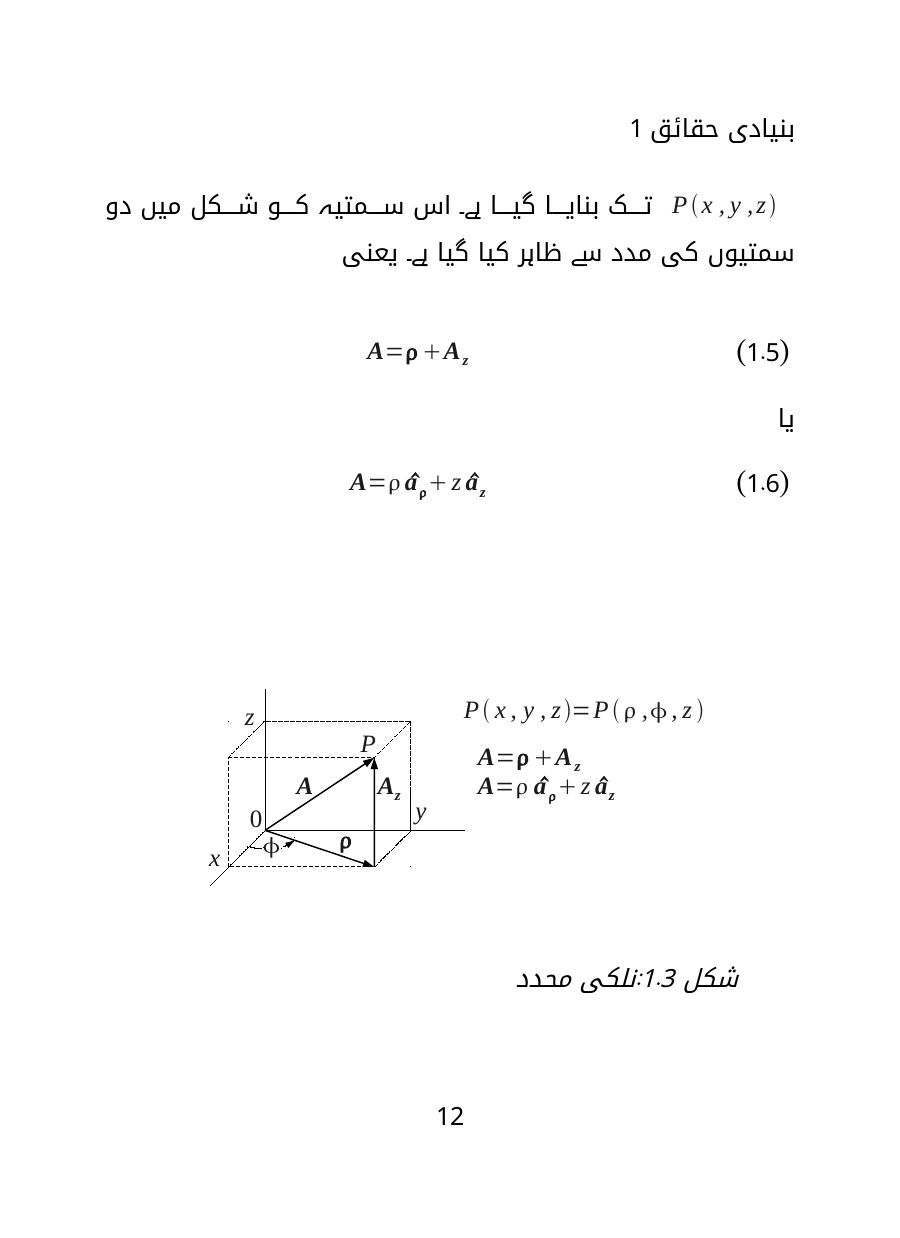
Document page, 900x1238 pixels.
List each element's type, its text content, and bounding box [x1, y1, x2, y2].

text یا [105, 395, 795, 442]
text شکل 1.3 میں ایک سمتیہ مرکز سے نکتہ تک بنایا گیا ہے۔ اس سمتیہ کو شکل میں دو سمتیوں کی مدد سے ظاہر کیا گیا ہے۔ یعنی [105, 182, 795, 277]
table_header (1.6) [718, 455, 795, 526]
table_header (1.5) [718, 324, 795, 395]
text شکل 1.3:نلکی محدد [162, 619, 738, 1003]
table_header [105, 324, 718, 395]
table_header [105, 455, 718, 526]
